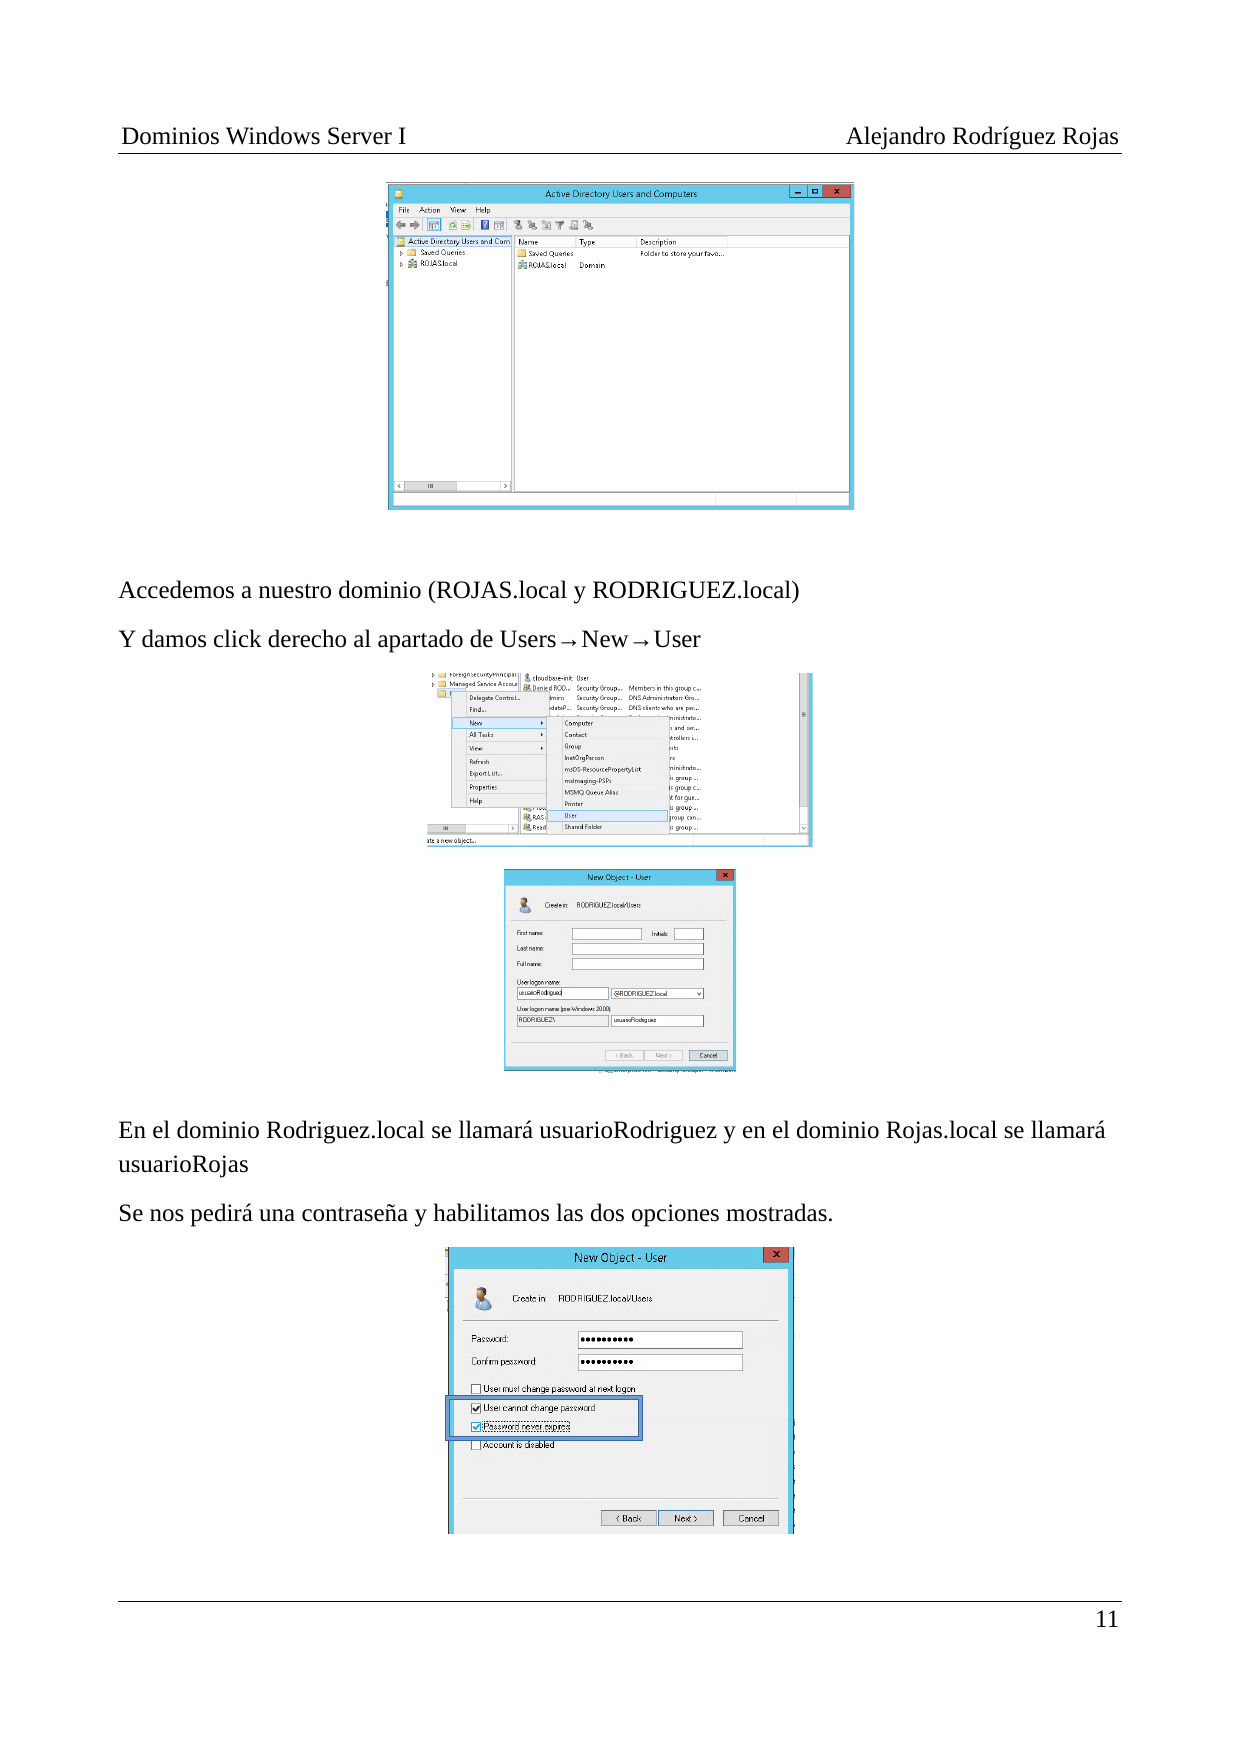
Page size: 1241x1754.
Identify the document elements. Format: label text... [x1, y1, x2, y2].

text Se nos pedirá una contraseña y habilitamos las dos opciones mostradas. [118, 1198, 1122, 1227]
picture [504, 869, 541, 1073]
text En el dominio Rodriguez.local se llamará usuarioRodriguez y en el dominio Rojas.local se llamará usuarioRojas [118, 1115, 1122, 1178]
picture [427, 673, 521, 847]
picture [386, 182, 481, 510]
picture [445, 1441, 498, 1515]
text Y damos click derecho al apartado de Users→New→User [118, 624, 1122, 653]
picture [450, 1400, 498, 1436]
picture [445, 1247, 498, 1395]
text Accedemos a nuestro dominio (ROJAS.local y RODRIGUEZ.local) [118, 575, 1122, 604]
